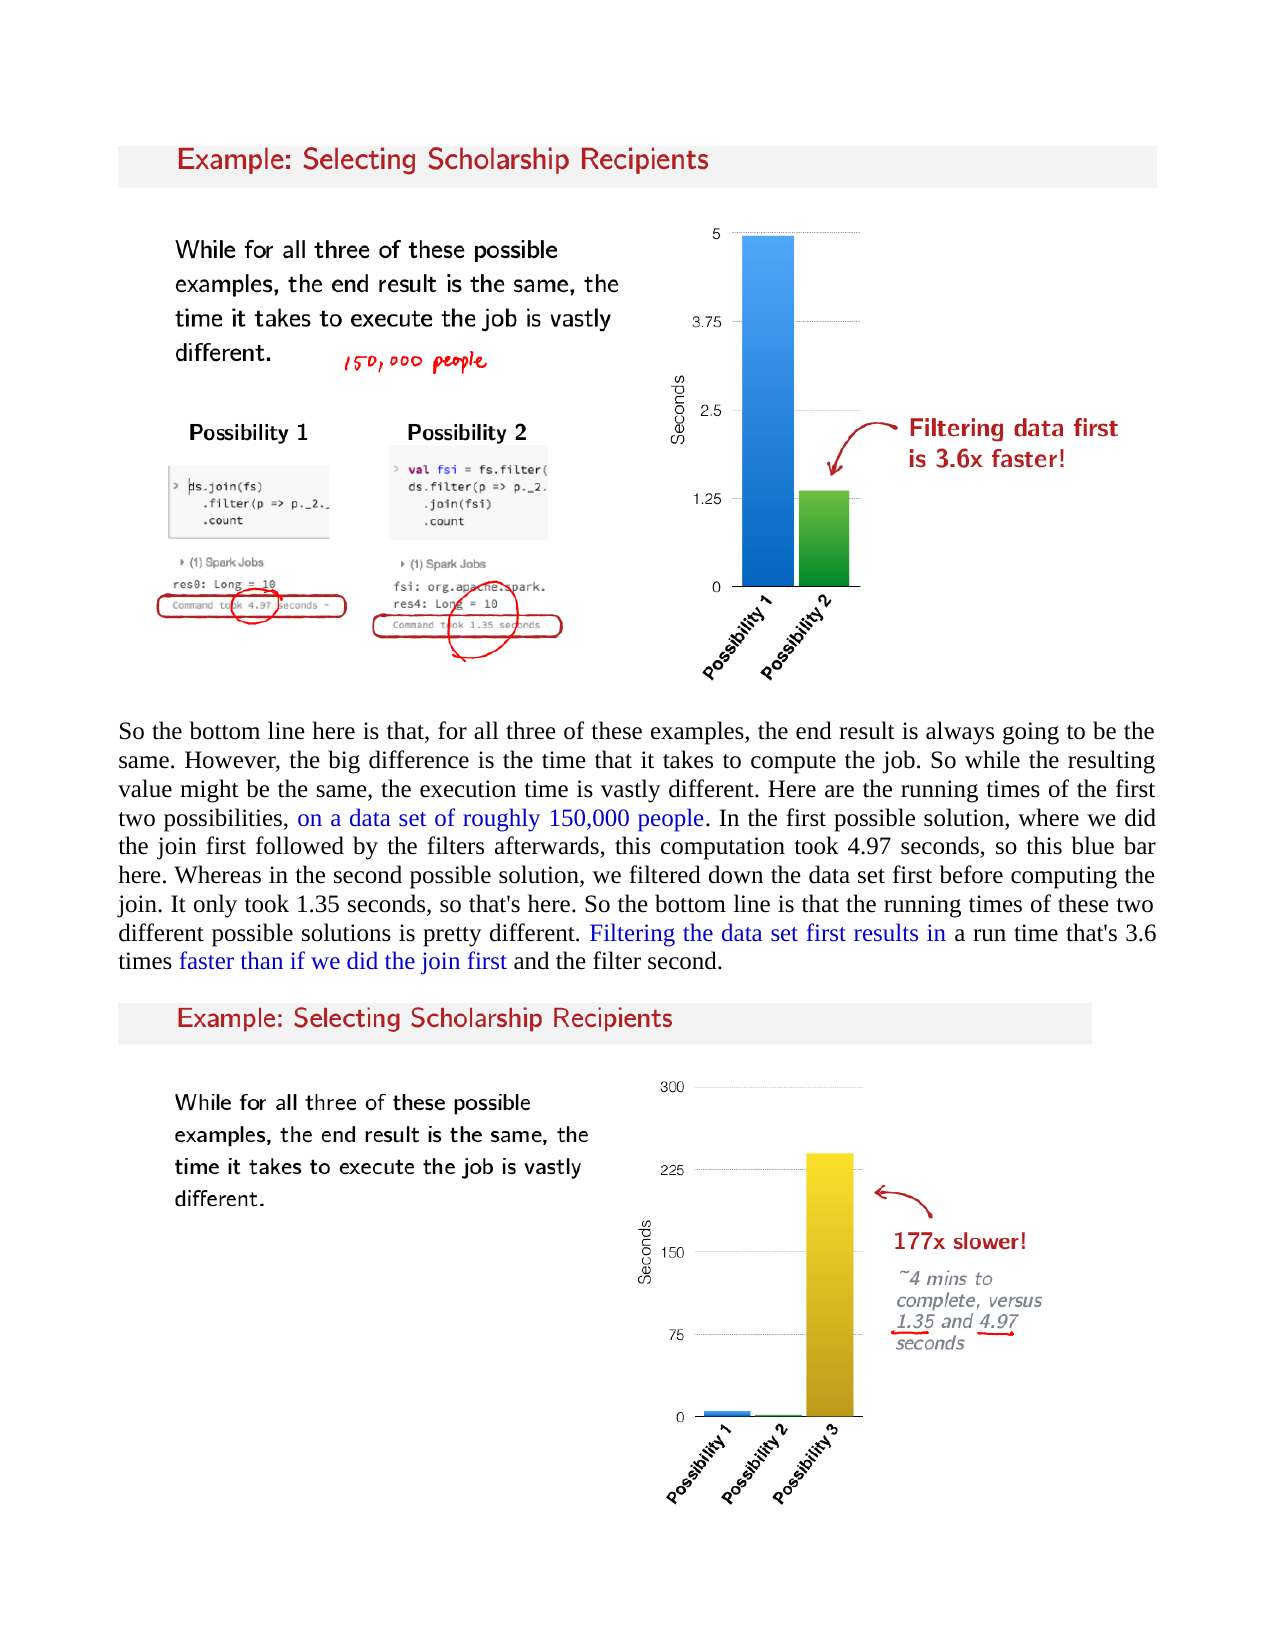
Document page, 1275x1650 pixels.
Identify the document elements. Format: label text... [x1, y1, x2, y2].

picture [118, 1003, 1157, 1506]
text So the bottom line here is that, for all three of these examples, the end result is always going to be the same. However, the big difference is the time that it takes to compute the job. So while the resulting value might be the same, the execution time is vastly different. Here are the running times of the first two possibilities, on a data set of roughly 150,000 people. In the first possible solution, where we did the join first followed by the filters afterwards, this computation took 4.97 seconds, so this blue bar here. Whereas in the second possible solution, we filtered down the data set first before computing the join. It only took 1.35 seconds, so that's here. So the bottom line is that the running times of these two different possible solutions is pretty different. Filtering the data set first results in a run time that's 3.6 times faster than if we did the join first and the filter second. [118, 716, 1157, 975]
picture [118, 146, 1157, 688]
